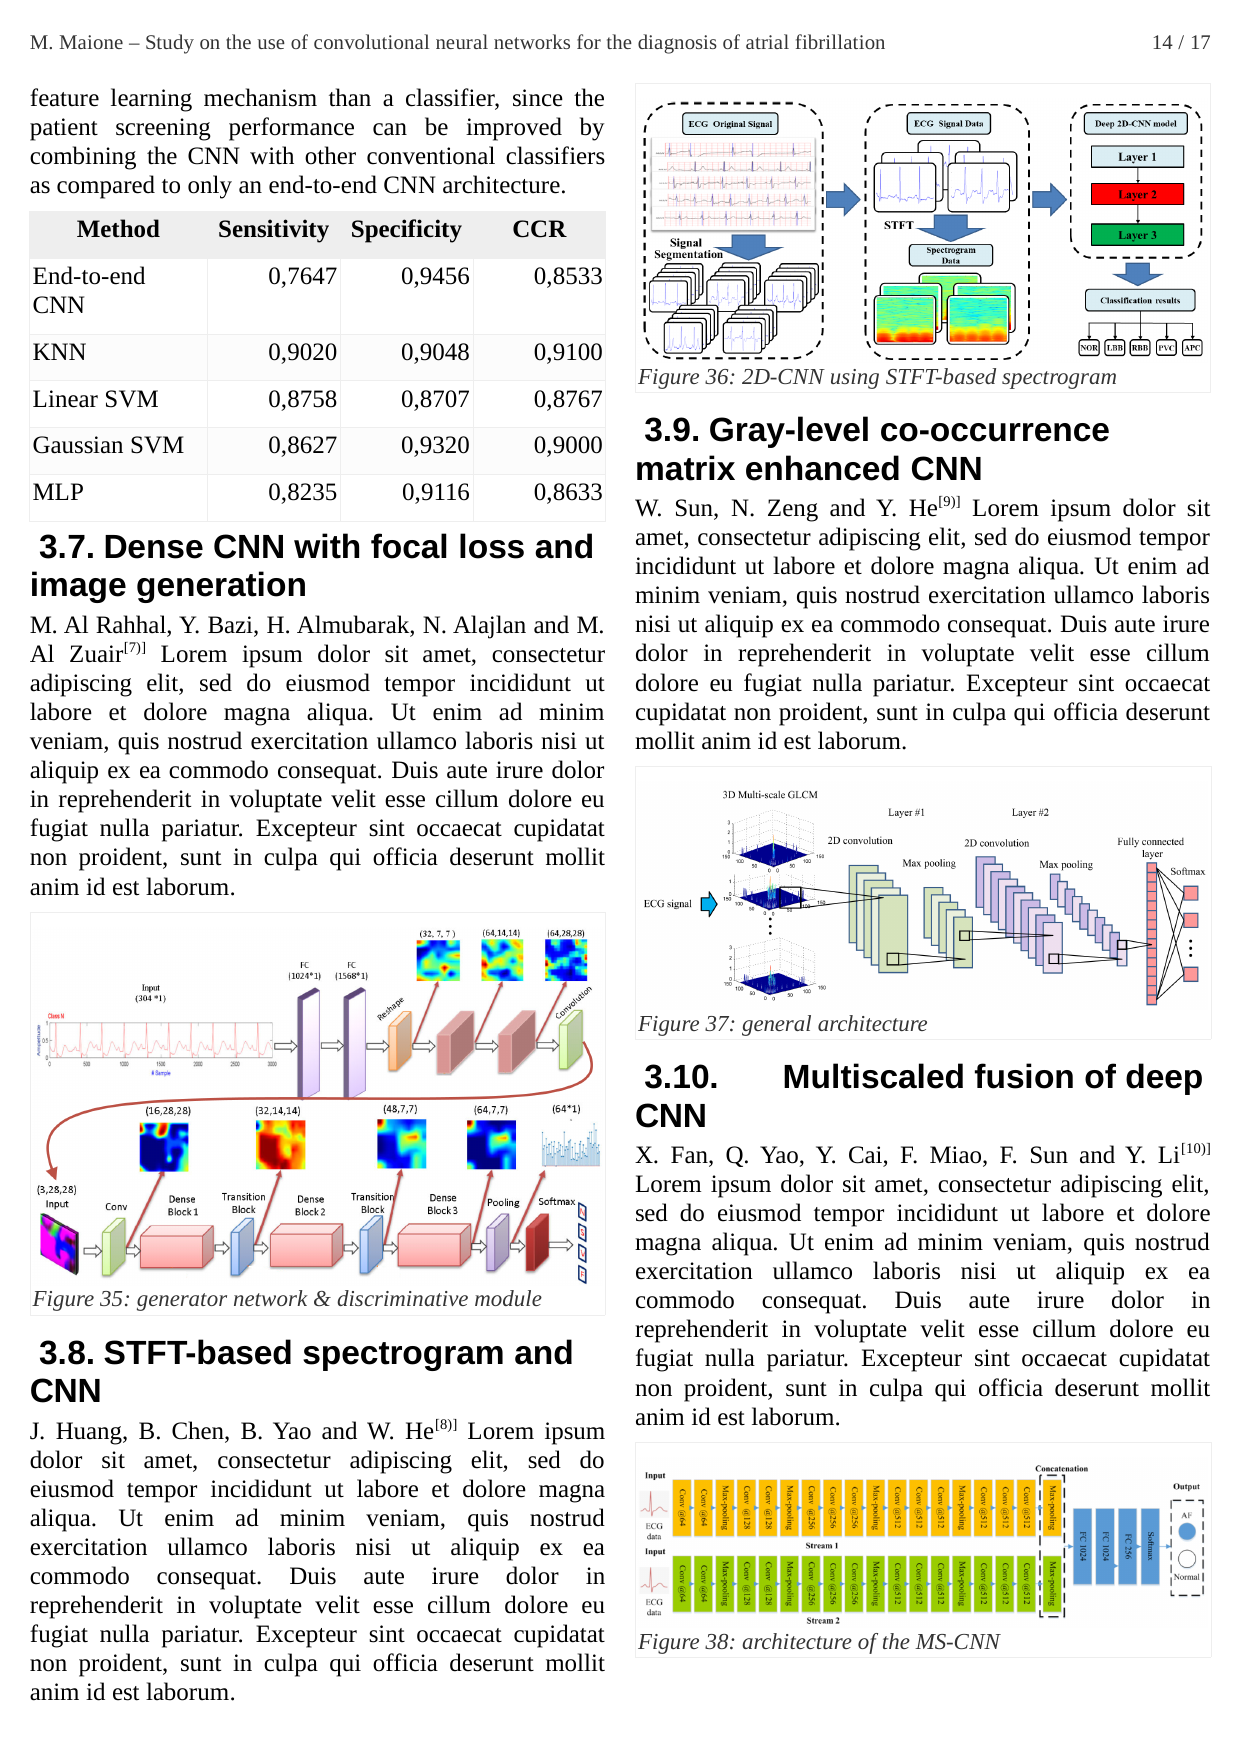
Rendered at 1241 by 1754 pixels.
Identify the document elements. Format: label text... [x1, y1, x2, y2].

table_cell MLP [30, 475, 207, 521]
picture [637, 781, 1208, 1010]
table_cell 0,8707 [341, 381, 473, 427]
table_cell 0,8767 [474, 381, 605, 427]
picture [637, 1457, 1208, 1628]
text Figure 38: architecture of the MS-CNN [638, 1628, 1208, 1654]
table_cell 0,8235 [208, 475, 340, 521]
text M. Al Rahhal, Y. Bazi, H. Almubarak, N. Alajlan and M. Al Zuair[7] Lorem ipsum dolor sit amet, consectetur adipiscing elit, sed do eiusmod tempor incididunt ut labore et dolore magna aliqua. Ut enim ad minim veniam, quis nostrud exercitation ullamco laboris nisi ut aliquip ex ea commodo consequat. Duis aute irure dolor in reprehenderit in voluptate velit esse cillum dolore eu fugiat nulla pariatur. Excepteur sint occaecat cupidatat non proident, sunt in culpa qui officia deserunt mollit anim id est laborum. [29, 610, 605, 900]
table_cell 0,8758 [208, 381, 340, 427]
text W. Sun, N. Zeng and Y. He[9] Lorem ipsum dolor sit amet, consectetur adipiscing elit, sed do eiusmod tempor incididunt ut labore et dolore magna aliqua. Ut enim ad minim veniam, quis nostrud exercitation ullamco laboris nisi ut aliquip ex ea commodo consequat. Duis aute irure dolor in reprehenderit in voluptate velit esse cillum dolore eu fugiat nulla pariatur. Excepteur sint occaecat cupidatat non proident, sunt in culpa qui officia deserunt mollit anim id est laborum. [635, 493, 1211, 754]
subtitle Dense CNN with focal loss and image generation [29, 527, 605, 604]
text Figure 37: general architecture [638, 1010, 1208, 1036]
text Figure 35: generator network & discriminative module [32, 1286, 602, 1312]
text X. Fan, Q. Yao, Y. Cai, F. Miao, F. Sun and Y. Li[10] Lorem ipsum dolor sit amet, consectetur adipiscing elit, sed do eiusmod tempor incididunt ut labore et dolore magna aliqua. Ut enim ad minim veniam, quis nostrud exercitation ullamco laboris nisi ut aliquip ex ea commodo consequat. Duis aute irure dolor in reprehenderit in voluptate velit esse cillum dolore eu fugiat nulla pariatur. Excepteur sint occaecat cupidatat non proident, sunt in culpa qui officia deserunt mollit anim id est laborum. [635, 1140, 1211, 1431]
table_header CCR [474, 212, 605, 258]
table_cell 0,9000 [474, 428, 605, 474]
picture [32, 927, 603, 1286]
table_cell 0,9320 [341, 428, 473, 474]
text feature learning mechanism than a classifier, since the patient screening performance can be improved by combining the CNN with other conventional classifiers as compared to only an end-to-end CNN architecture. [29, 83, 605, 199]
subtitle Gray-level co-occurrence matrix enhanced CNN [635, 410, 1211, 487]
table_cell 0,9456 [341, 259, 473, 334]
text Figure 36: 2D-CNN using STFT-based spectrogram [638, 363, 1208, 389]
table_cell 0,9048 [341, 335, 473, 380]
table_header Specificity [341, 212, 473, 258]
subtitle Multiscaled fusion of deep CNN [635, 1057, 1211, 1134]
table_cell 0,9116 [341, 475, 473, 521]
table_cell 0,7647 [208, 259, 340, 334]
subtitle STFT-based spectrogram and CNN [29, 1332, 605, 1409]
text J. Huang, B. Chen, B. Yao and W. He[8] Lorem ipsum dolor sit amet, consectetur adipiscing elit, sed do eiusmod tempor incididunt ut labore et dolore magna aliqua. Ut enim ad minim veniam, quis nostrud exercitation ullamco laboris nisi ut aliquip ex ea commodo consequat. Duis aute irure dolor in reprehenderit in voluptate velit esse cillum dolore eu fugiat nulla pariatur. Excepteur sint occaecat cupidatat non proident, sunt in culpa qui officia deserunt mollit anim id est laborum. [29, 1416, 605, 1706]
table_cell 0,8533 [474, 259, 605, 334]
table_cell Gaussian SVM [30, 428, 207, 474]
table_cell 0,8627 [208, 428, 340, 474]
table_cell End-to-end CNN [30, 259, 207, 334]
table_cell Linear SVM [30, 381, 207, 427]
table_cell 0,9100 [474, 335, 605, 380]
table_header Sensitivity [208, 212, 340, 258]
table_cell KNN [30, 335, 207, 380]
picture [637, 98, 1208, 363]
table_cell 0,9020 [208, 335, 340, 380]
table_header Method [30, 212, 207, 258]
table_cell 0,8633 [474, 475, 605, 521]
